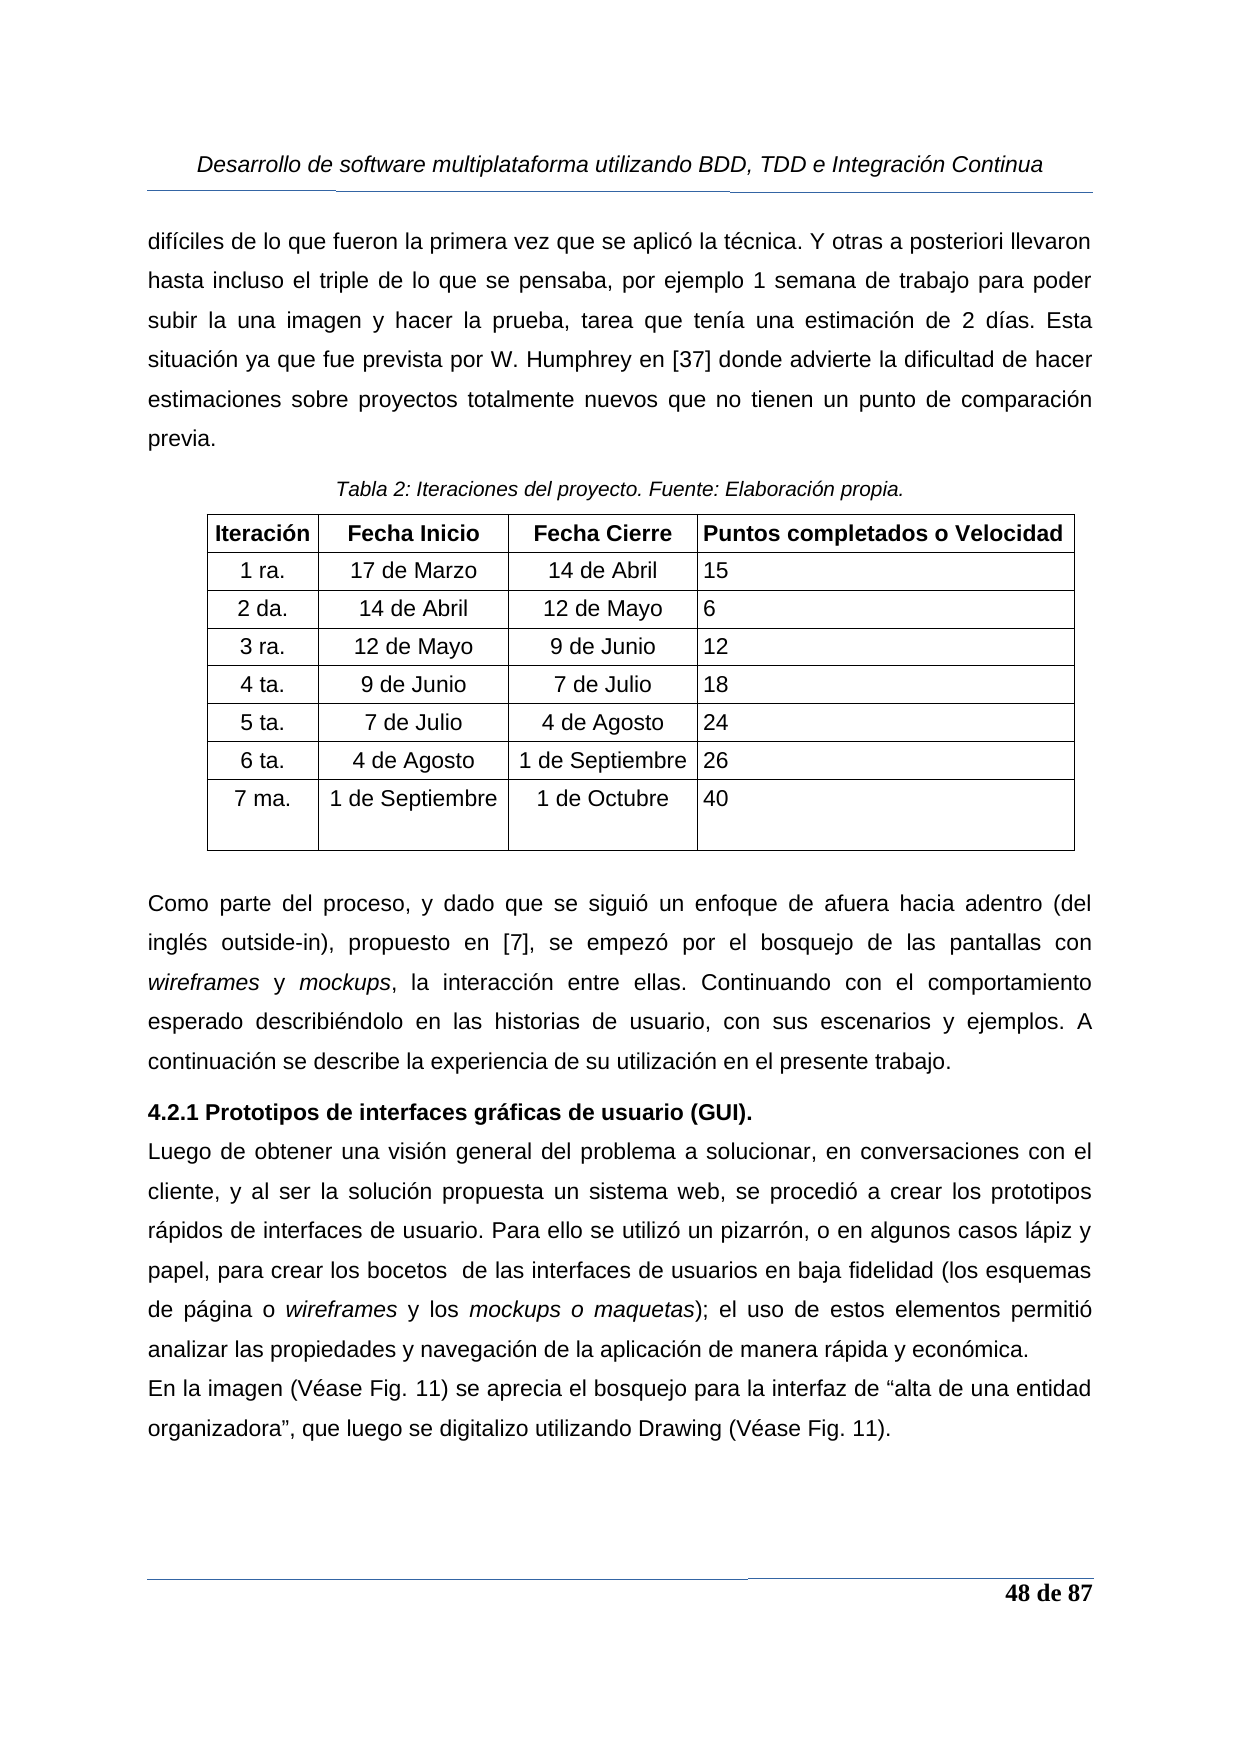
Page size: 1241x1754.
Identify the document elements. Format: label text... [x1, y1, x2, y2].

table_cell 9 de Junio [509, 629, 697, 665]
table_cell 6 [698, 591, 1074, 627]
table_cell 40 [698, 780, 1074, 850]
table_cell 1 de Octubre [509, 780, 697, 850]
table_cell 6 ta. [208, 742, 318, 779]
table_cell 12 de Mayo [509, 591, 697, 627]
table_cell 9 de Junio [319, 666, 508, 703]
table_cell 7 de Julio [319, 704, 508, 741]
table_cell 14 de Abril [509, 553, 697, 589]
table_header Puntos completados o Velocidad [698, 515, 1074, 552]
text difíciles de lo que fueron la primera vez que se aplicó la técnica. Y otras a posteriori llevaron hasta incluso el triple de lo que se pensaba, por ejemplo 1 semana de trabajo para poder subir la una imagen y hacer la prueba, tarea que tenía una estimación de 2 días. Esta situación ya que fue prevista por W. Humphrey en [37] donde advierte la dificultad de hacer estimaciones sobre proyectos totalmente nuevos que no tienen un punto de comparación previa. [148, 228, 1093, 452]
table_cell 4 ta. [208, 666, 318, 703]
table_cell 3 ra. [208, 629, 318, 665]
table_cell 1 de Septiembre [509, 742, 697, 779]
text 4.2.1 Prototipos de interfaces gráficas de usuario (GUI). [148, 1099, 1093, 1125]
table_cell 18 [698, 666, 1074, 703]
text Luego de obtener una visión general del problema a solucionar, en conversaciones con el cliente, y al ser la solución propuesta un sistema web, se procedió a crear los prototipos rápidos de interfaces de usuario. Para ello se utilizó un pizarrón, o en algunos casos lápiz y papel, para crear los bocetos de las interfaces de usuarios en baja fidelidad (los esquemas de página o wireframes y los mockups o maquetas); el uso de estos elementos permitió analizar las propiedades y navegación de la aplicación de manera rápida y económica. [148, 1138, 1093, 1362]
table_cell 5 ta. [208, 704, 318, 741]
table_cell 1 ra. [208, 553, 318, 589]
table_header Fecha Inicio [319, 515, 508, 552]
table_cell 12 de Mayo [319, 629, 508, 665]
table_cell 12 [698, 629, 1074, 665]
table_cell 2 da. [208, 591, 318, 627]
table_cell 7 de Julio [509, 666, 697, 703]
table_cell 1 de Septiembre [319, 780, 508, 850]
table_cell 7 ma. [208, 780, 318, 850]
table_cell 24 [698, 704, 1074, 741]
table_cell 26 [698, 742, 1074, 779]
table_cell 17 de Marzo [319, 553, 508, 589]
table_cell 14 de Abril [319, 591, 508, 627]
text Como parte del proceso, y dado que se siguió un enfoque de afuera hacia adentro (del inglés outside-in), propuesto en [7], se empezó por el bosquejo de las pantallas con wireframes y mockups, la interacción entre ellas. Continuando con el comportamiento esperado describiéndolo en las historias de usuario, con sus escenarios y ejemplos. A continuación se describe la experiencia de su utilización en el presente trabajo. [148, 890, 1093, 1074]
table_header Fecha Cierre [509, 515, 697, 552]
table_cell 4 de Agosto [319, 742, 508, 779]
table_cell 4 de Agosto [509, 704, 697, 741]
table_header Iteración [208, 515, 318, 552]
text En la imagen (Véase Fig. 11) se aprecia el bosquejo para la interfaz de “alta de una entidad organizadora”, que luego se digitalizo utilizando Drawing (Véase Fig. 11). [148, 1375, 1093, 1441]
text Tabla 2: Iteraciones del proyecto. Fuente: Elaboración propia. [148, 477, 1093, 501]
table_cell 15 [698, 553, 1074, 589]
